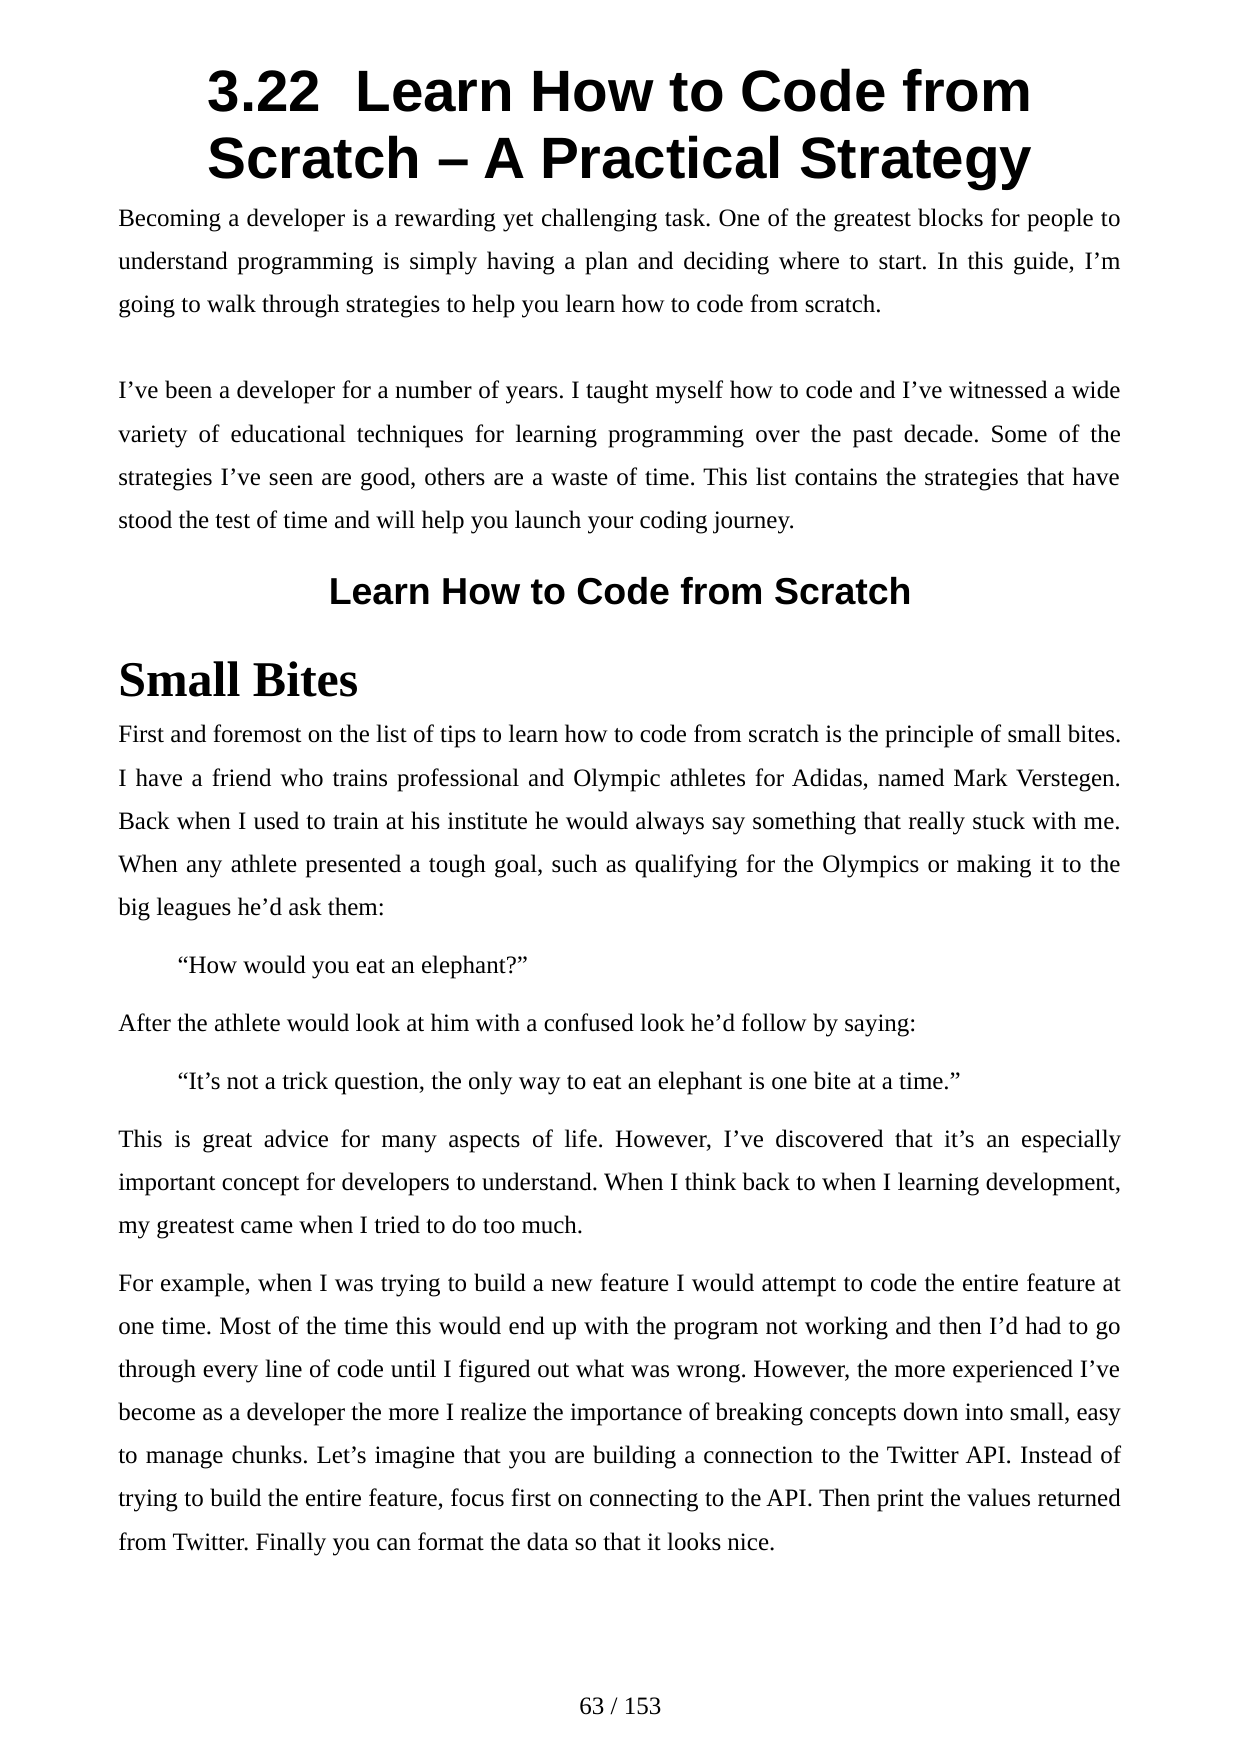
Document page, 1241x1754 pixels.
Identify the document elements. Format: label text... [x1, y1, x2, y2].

text For example, when I was trying to build a new feature I would attempt to code the entire feature at one time. Most of the time this would end up with the program not working and then I’d had to go through every line of code until I figured out what was wrong. However, the more experienced I’ve become as a developer the more I realize the importance of breaking concepts down into small, easy to manage chunks. Let’s imagine that you are building a connection to the Twitter API. Instead of trying to build the entire feature, focus first on connecting to the API. Then print the values returned from Twitter. Finally you can format the data so that it looks nice. [118, 1268, 1122, 1555]
title 3.22 Learn How to Code from Scratch – A Practical Strategy [118, 56, 1122, 190]
text First and foremost on the list of tips to learn how to code from scratch is the principle of small bites. I have a friend who trains professional and Olympic athletes for Adidas, named Mark Verstegen. Back when I used to train at his institute he would always say something that really stuck with me. When any athlete presented a tough goal, such as qualifying for the Olympics or making it to the big leagues he’d ask them: [118, 719, 1122, 921]
text “How would you eat an elephant?” [177, 950, 1063, 978]
text This is great advice for many aspects of life. However, I’ve discovered that it’s an especially important concept for developers to understand. When I think back to when I learning development, my greatest came when I tried to do too much. [118, 1124, 1122, 1239]
text After the athlete would look at him with a confused look he’d follow by saying: [118, 1008, 1122, 1037]
subtitle Small Bites [118, 649, 1122, 707]
text “It’s not a trick question, the only way to eat an elephant is one bite at a time.” [177, 1066, 1063, 1094]
text Becoming a developer is a rewarding yet challenging task. One of the greatest blocks for people to understand programming is simply having a plan and deciding where to start. In this guide, I’m going to walk through strategies to help you learn how to code from scratch. [118, 203, 1122, 318]
text I’ve been a developer for a number of years. I taught myself how to code and I’ve witnessed a wide variety of educational techniques for learning programming over the past decade. Some of the strategies I’ve seen are good, others are a waste of time. This list contains the strategies that have stood the test of time and will help you launch your coding journey. [118, 376, 1122, 534]
subtitle Learn How to Code from Scratch [118, 569, 1122, 612]
